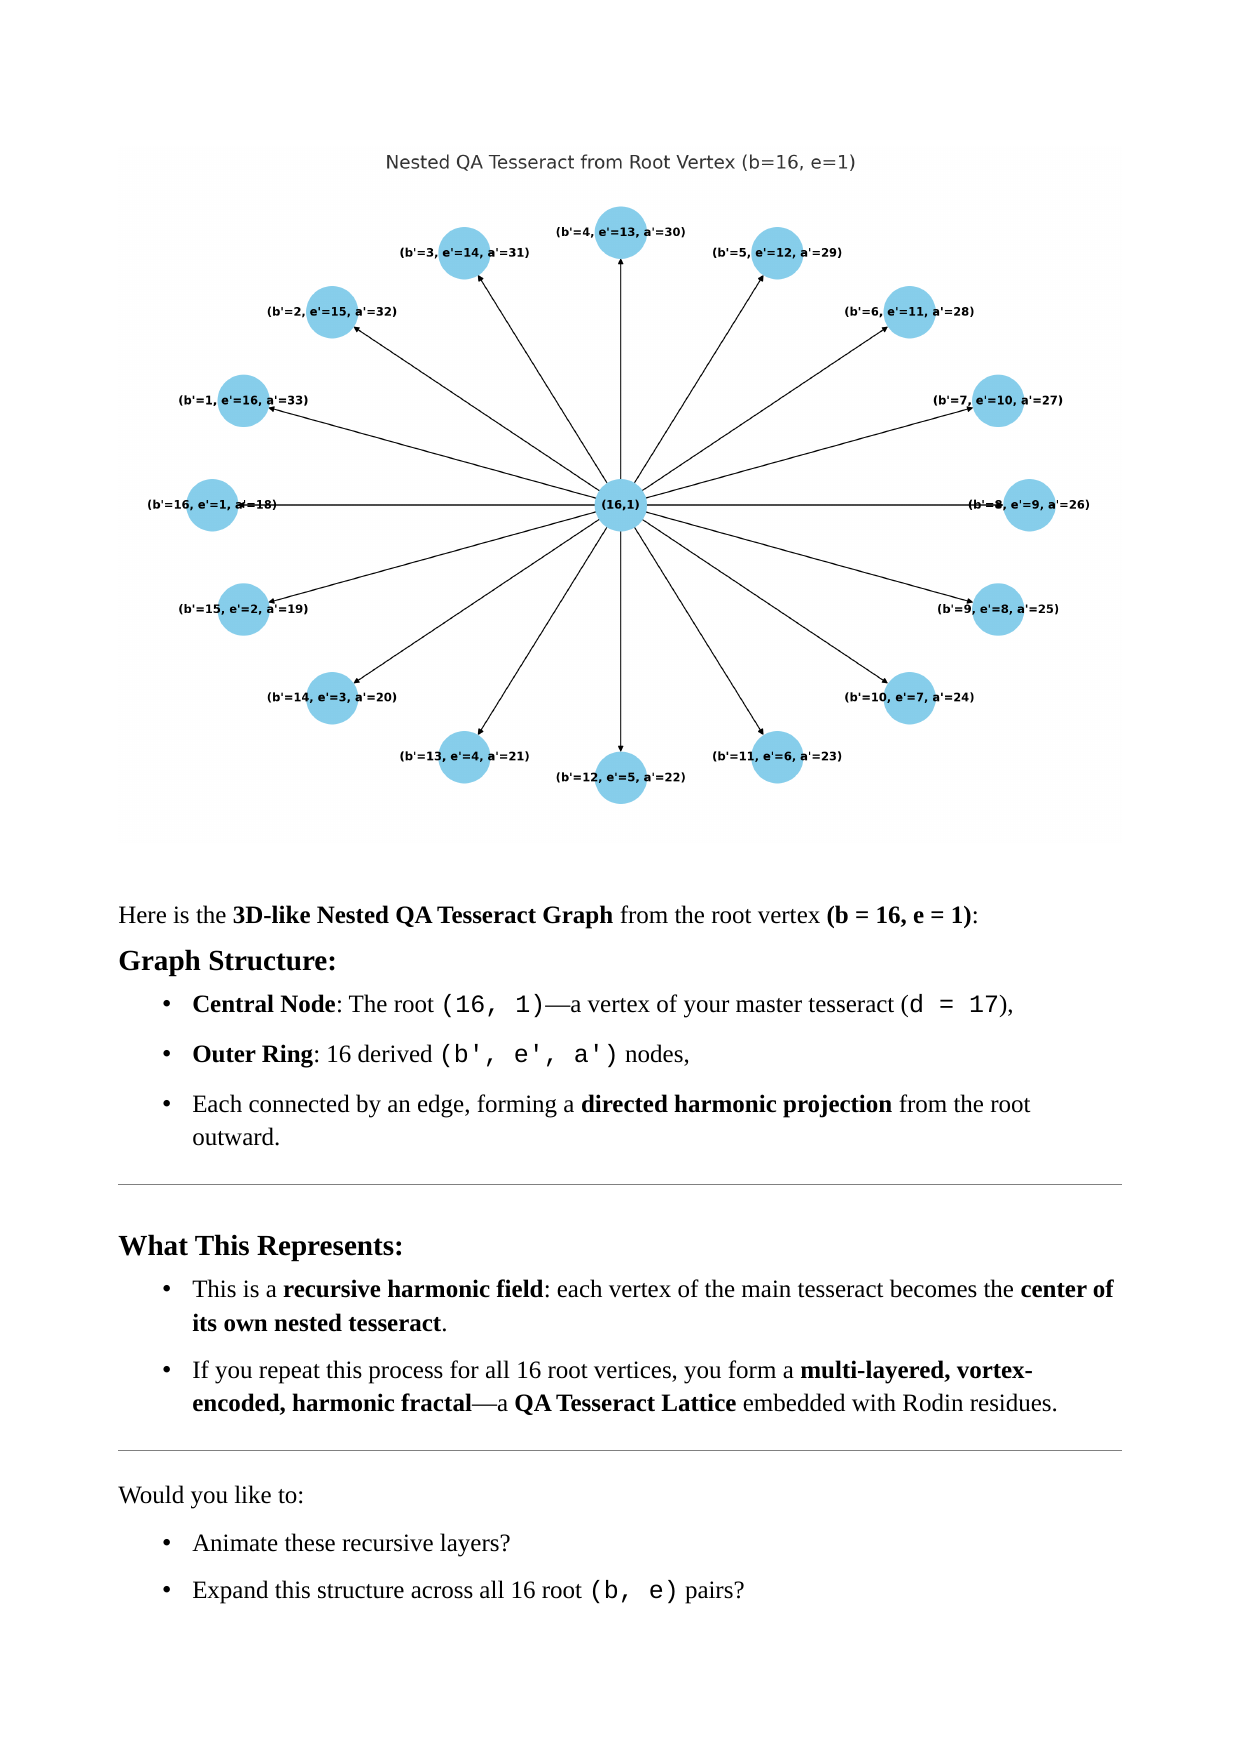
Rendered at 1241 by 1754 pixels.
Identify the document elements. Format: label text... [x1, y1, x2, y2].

list If you repeat this process for all 16 root vertices, you form a multi-layered, vortex-encoded, harmonic fractal—a QA Tesseract Lattice embedded with Rodin residues. [162, 1355, 1122, 1417]
list Expand this structure across all 16 root (b, e) pairs? [162, 1575, 1122, 1606]
list Each connected by an edge, forming a directed harmonic projection from the root outward. [162, 1089, 1122, 1151]
picture [118, 146, 1123, 843]
text Here is the 3D-like Nested QA Tesseract Graph from the root vertex (b = 16, e = 1): [118, 843, 1122, 928]
list Central Node: The root (16, 1)—a vertex of your master tesseract (d = 17), [162, 989, 1122, 1020]
subtitle Graph Structure: [118, 943, 1122, 977]
list Outer Ring: 16 derived (b′, e′, a′) nodes, [162, 1039, 1122, 1070]
list Animate these recursive layers? [162, 1528, 1122, 1556]
list This is a recursive harmonic field: each vertex of the main tesseract becomes the center of its own nested tesseract. [162, 1274, 1122, 1336]
text Would you like to: [118, 1480, 1122, 1509]
subtitle What This Represents: [118, 1228, 1122, 1262]
